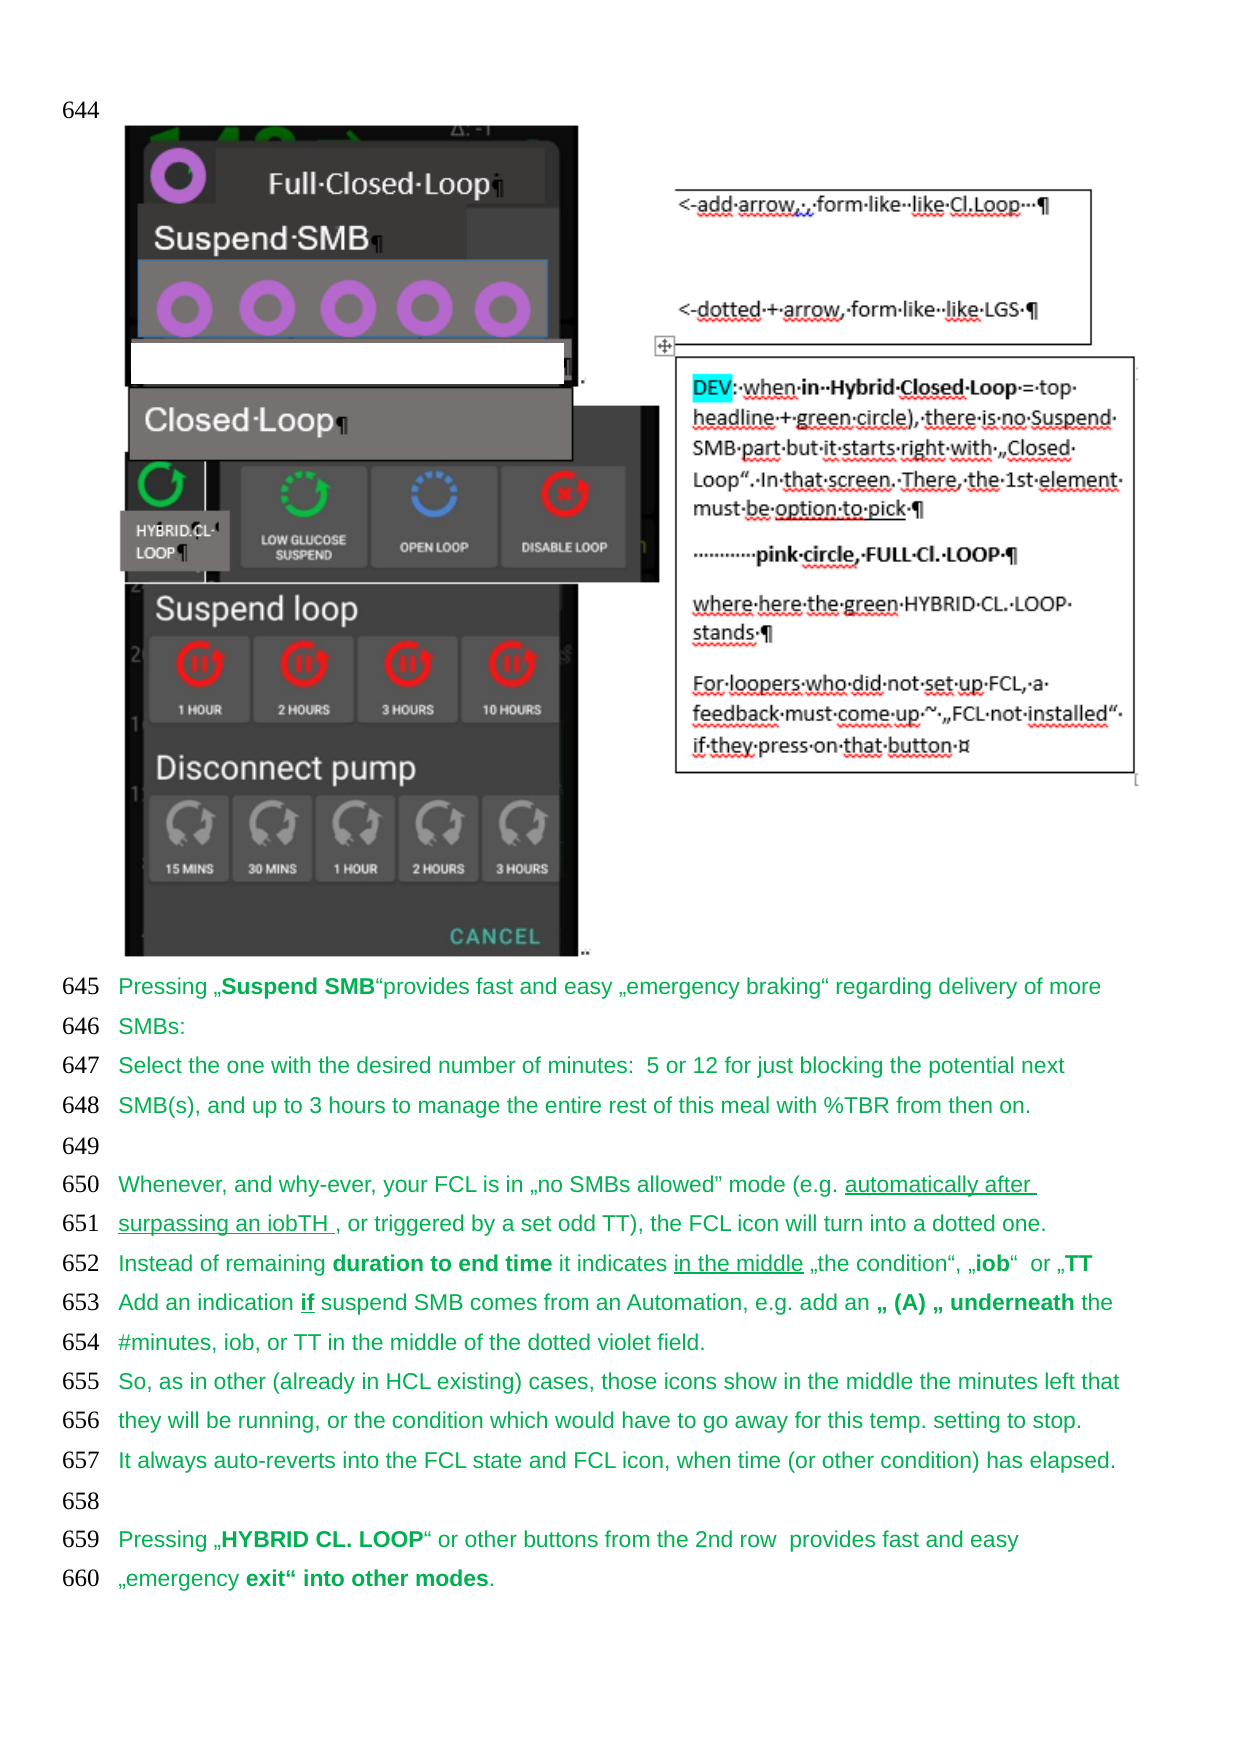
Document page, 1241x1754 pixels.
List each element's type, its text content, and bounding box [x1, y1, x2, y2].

text 5 MINS 12 MINS 30 MINS 1 HOUR 3 HOURS [146, 351, 549, 377]
text Pressing „Suspend SMB“provides fast and easy „emergency braking“ regarding delivery of more SMBs: [118, 973, 1122, 1039]
text Add an indication if suspend SMB comes from an Automation, e.g. add an „ (A) „ underneath the #minutes, iob, or TT in the middle of the dotted violet field. [118, 1289, 1122, 1355]
text Whenever, and why-ever, your FCL is in „no SMBs allowed” mode (e.g. automatically after surpassing an iobTH , or triggered by a set odd TT), the FCL icon will turn into a dotted one. [118, 1171, 1122, 1236]
text It always auto-reverts into the FCL state and FCL icon, when time (or other condition) has elapsed. [118, 1447, 1122, 1473]
text Select the one with the desired number of minutes: 5 or 12 for just blocking the potential next SMB(s), and up to 3 hours to manage the entire rest of this meal with %TBR from then on. [118, 1052, 1122, 1118]
text Instead of remaining duration to end time it indicates in the middle „the condition“, „iob“ or „TT [118, 1249, 1122, 1276]
text So, as in other (already in HCL existing) cases, those icons show in the middle the minutes left that they will be running, or the condition which would have to go away for this temp. setting to stop. [118, 1368, 1122, 1434]
text Pressing „HYBRID CL. LOOP“ or other buttons from the 2nd row provides fast and easy „emergency exit“ into other modes. [118, 1526, 1122, 1592]
